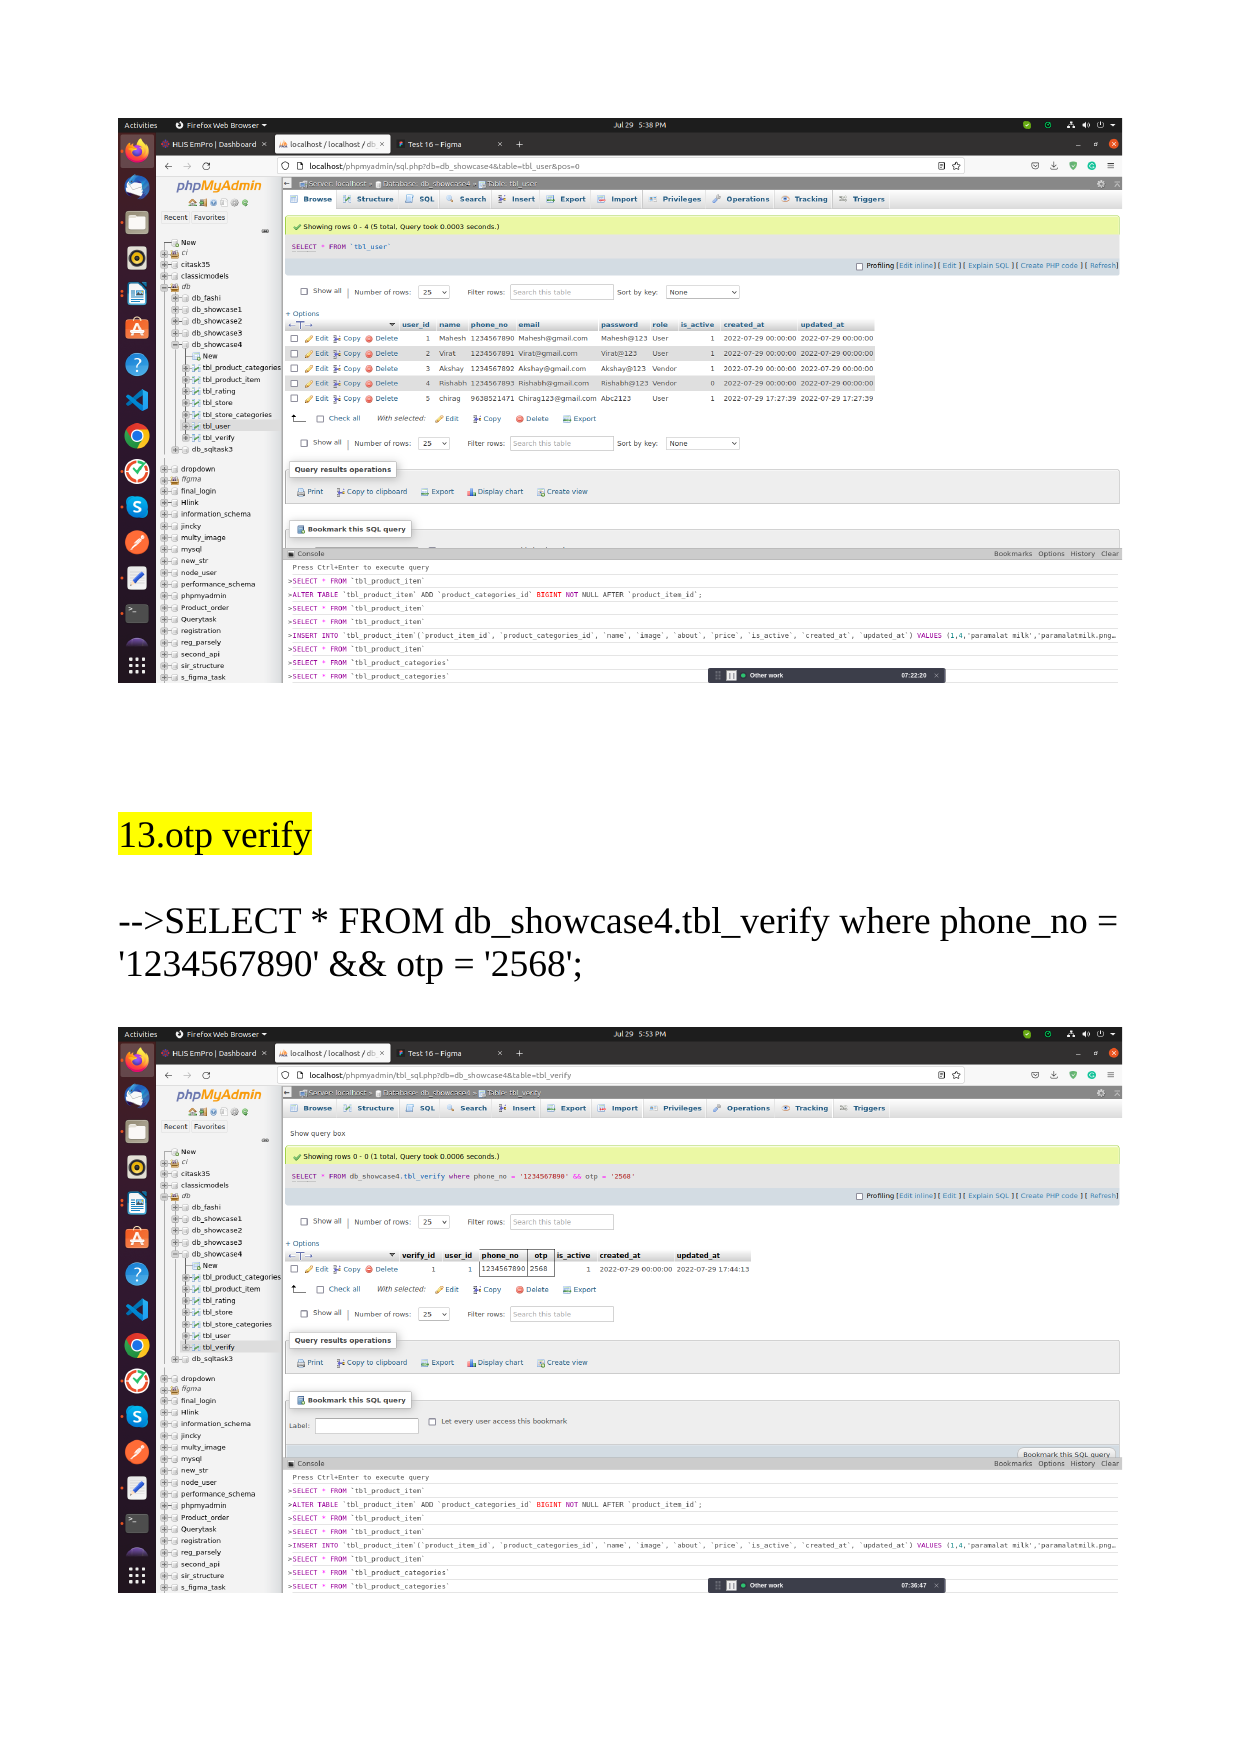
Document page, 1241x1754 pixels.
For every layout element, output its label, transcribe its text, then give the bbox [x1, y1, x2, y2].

picture [118, 118, 1123, 683]
picture [118, 1027, 1123, 1593]
text 13.otp verify [118, 812, 1122, 855]
text -->SELECT * FROM db_showcase4.tbl_verify where phone_no = '1234567890' && otp = '2568'; [118, 898, 1122, 985]
